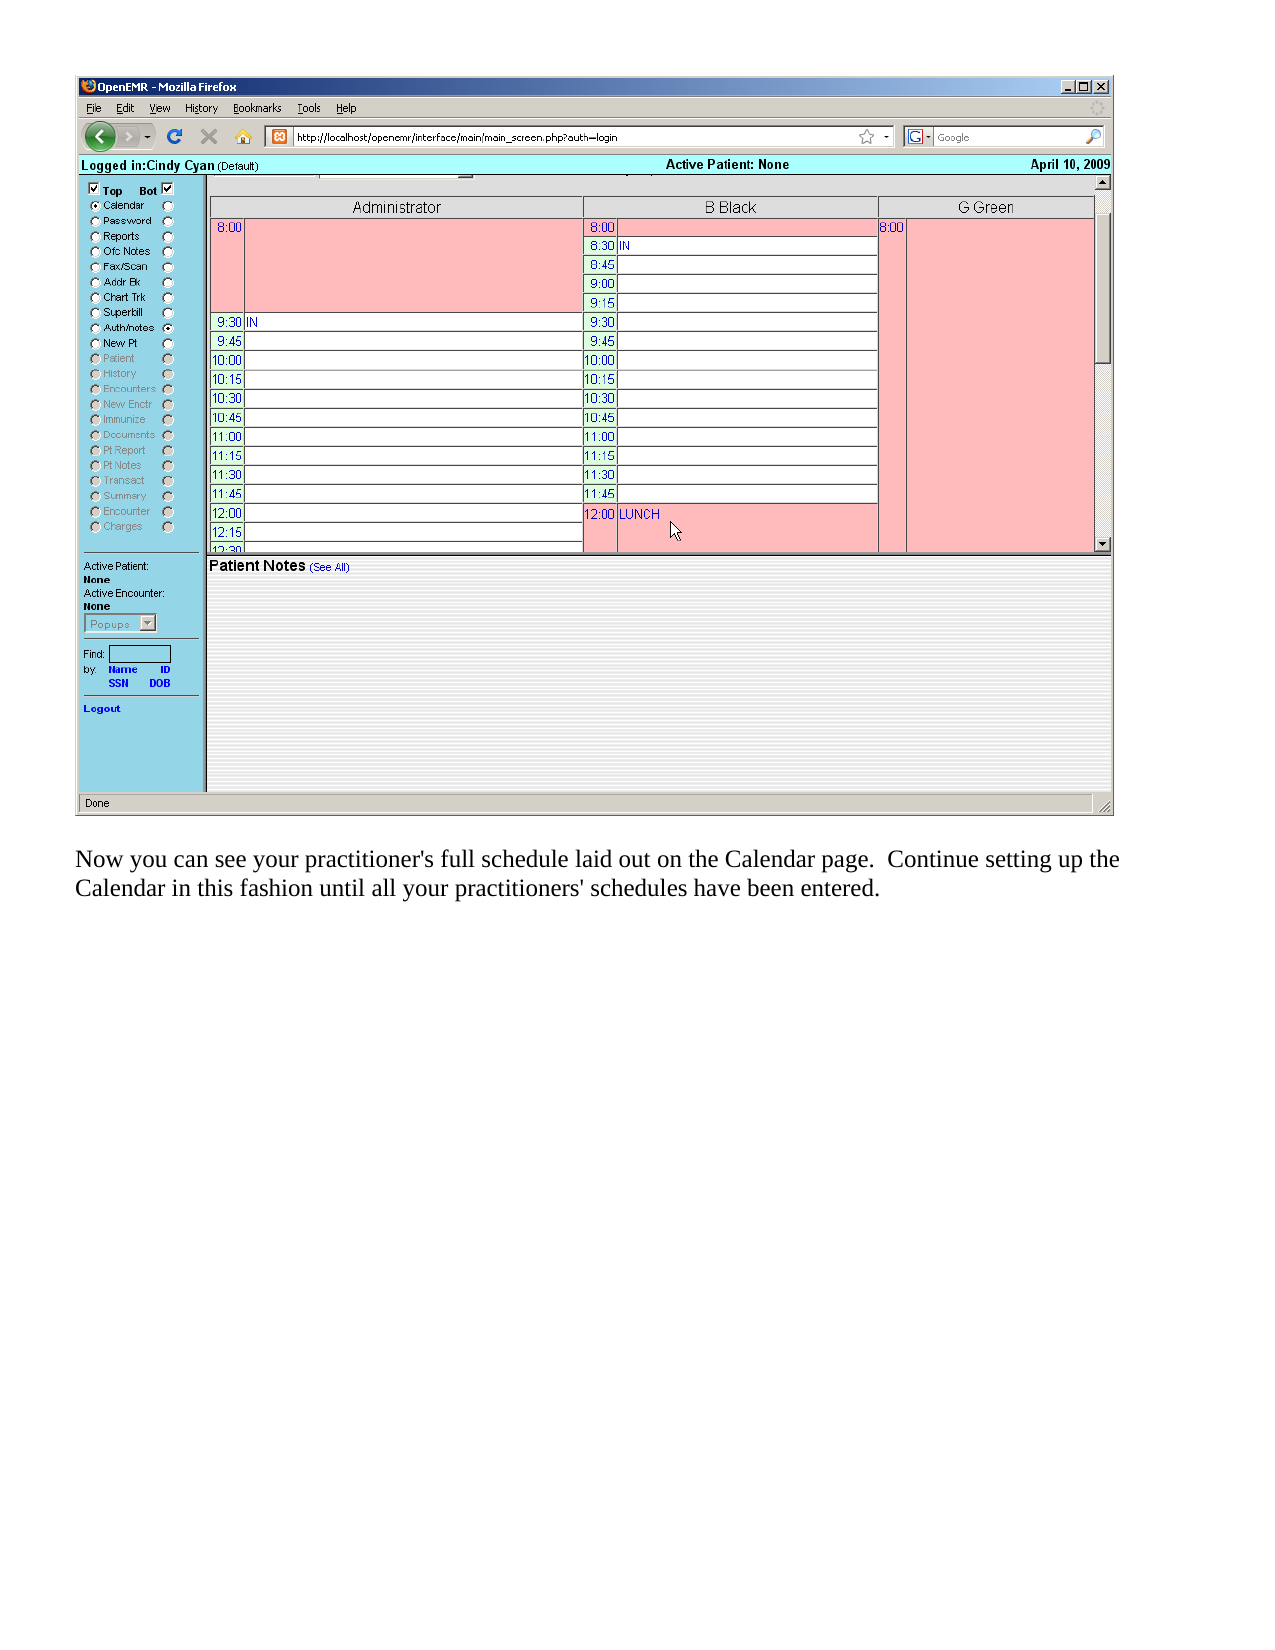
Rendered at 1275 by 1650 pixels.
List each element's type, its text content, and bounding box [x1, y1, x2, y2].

picture [75, 75, 1114, 816]
text Now you can see your practitioner's full schedule laid out on the Calendar page. Continue setting up the Calendar in this fashion until all your practitioners' schedules have been entered. [75, 844, 1200, 902]
